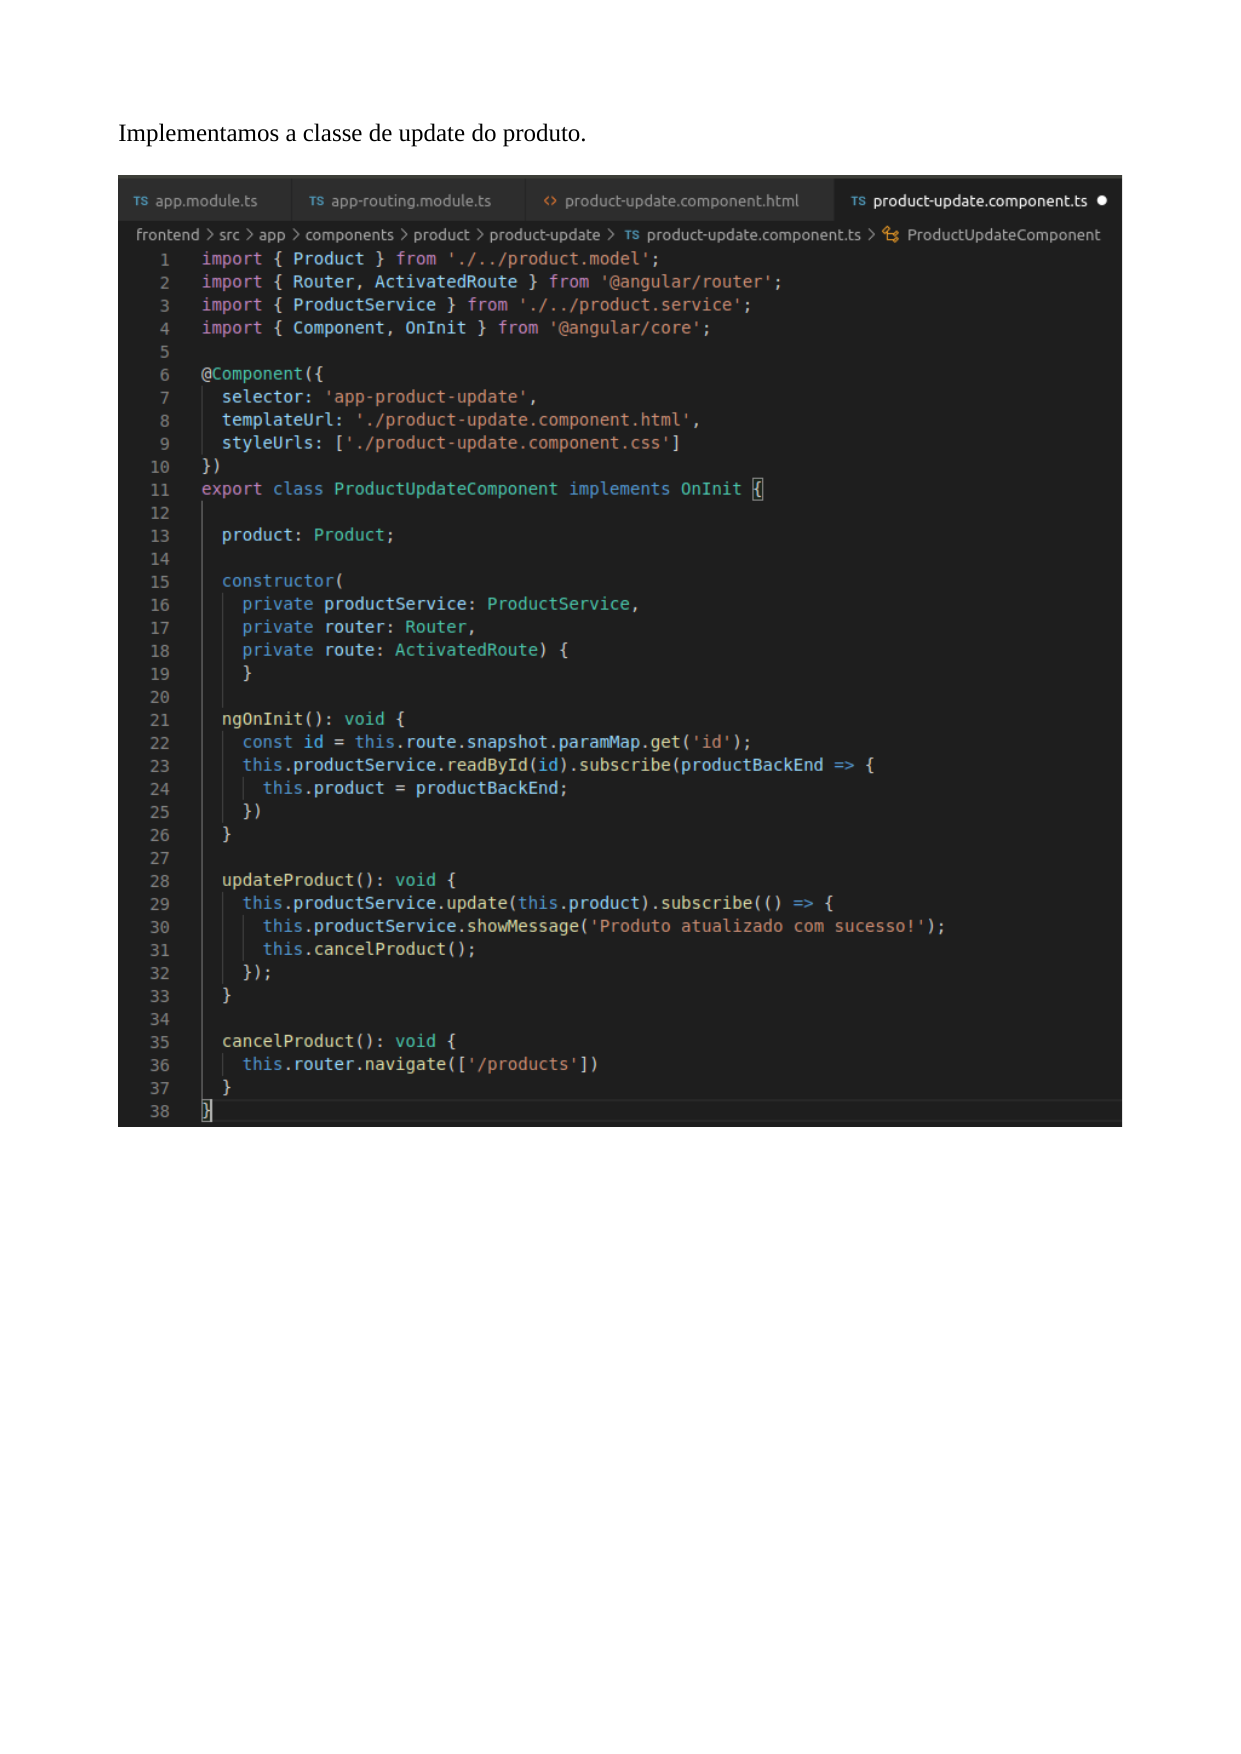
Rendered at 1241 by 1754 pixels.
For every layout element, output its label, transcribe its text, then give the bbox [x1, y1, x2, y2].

text Implementamos a classe de update do produto. [118, 118, 1122, 147]
picture [118, 175, 1123, 1127]
